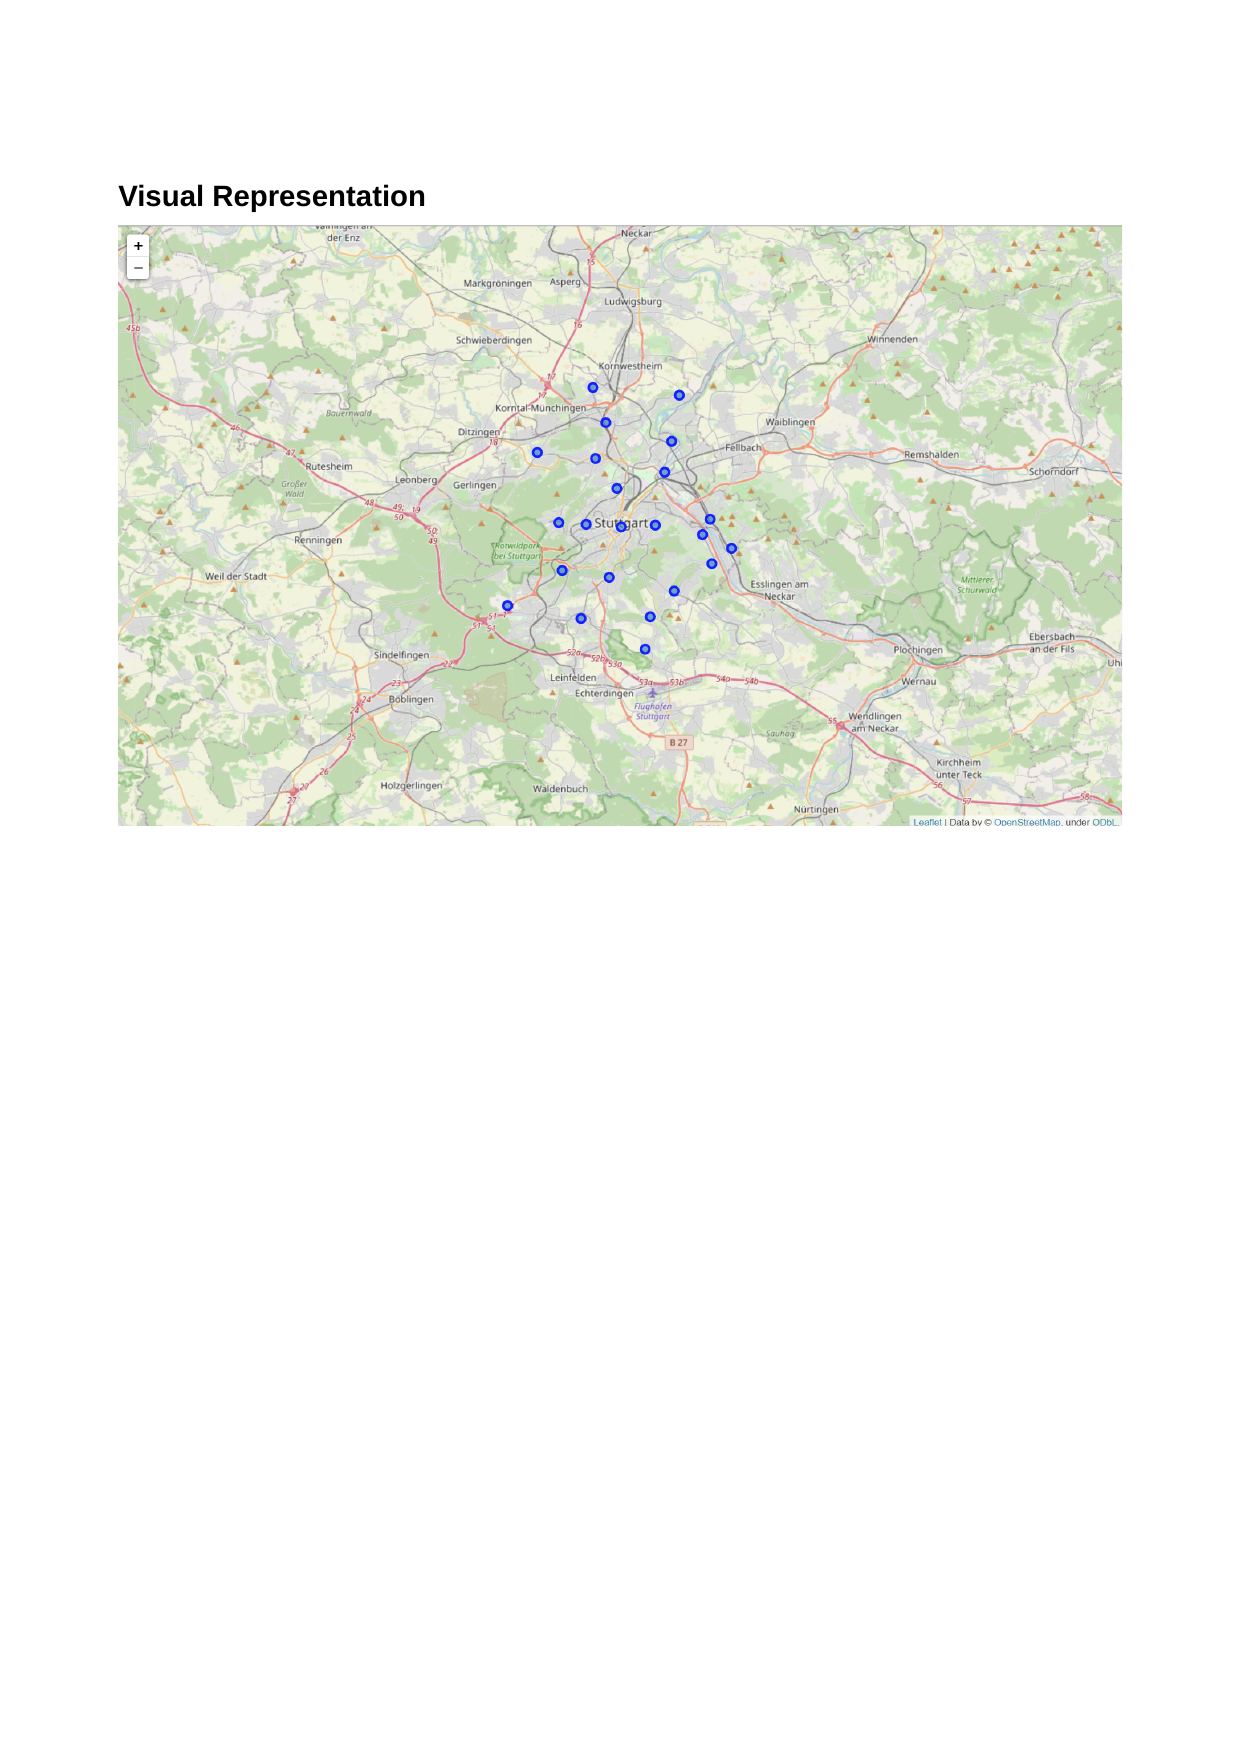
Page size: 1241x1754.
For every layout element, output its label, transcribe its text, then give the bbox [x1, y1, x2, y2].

picture [118, 225, 1123, 826]
subtitle Visual Representation [118, 179, 1122, 213]
